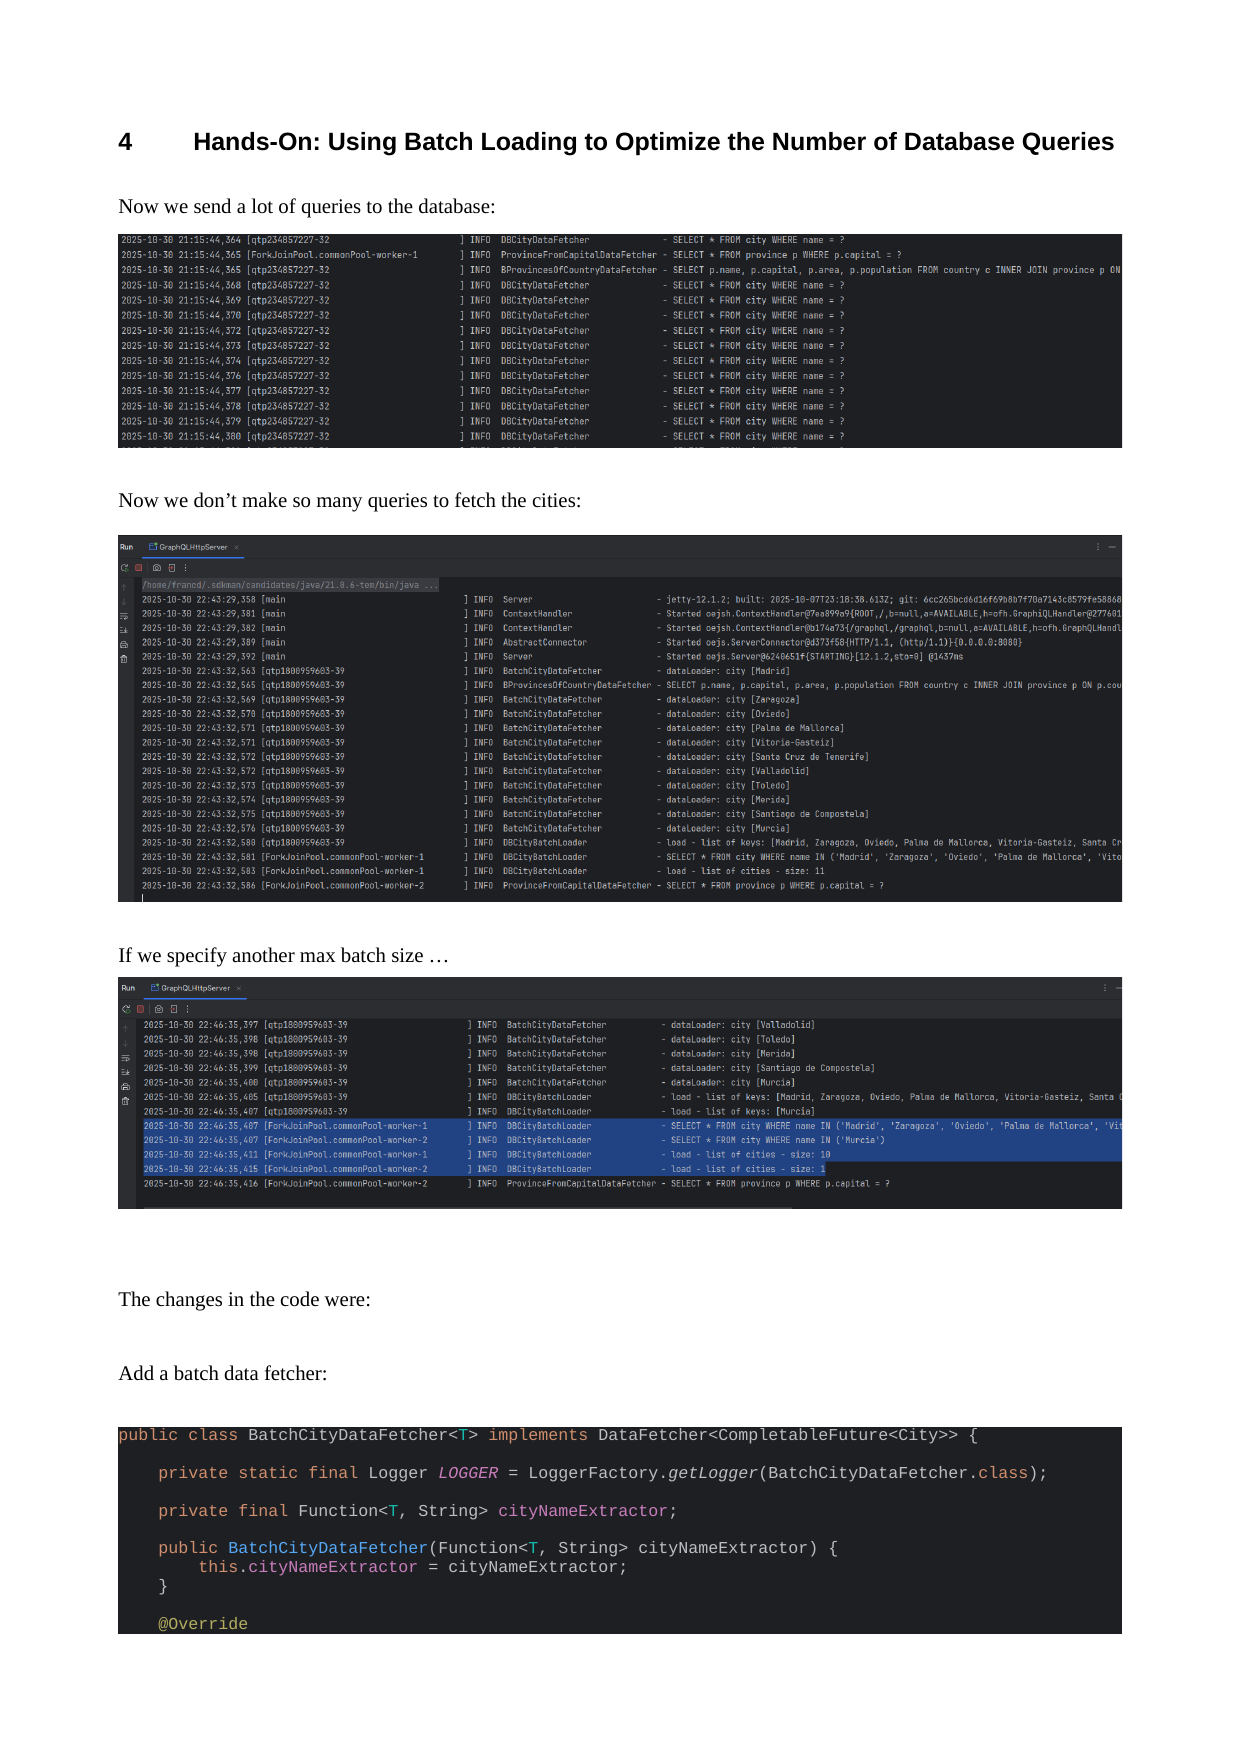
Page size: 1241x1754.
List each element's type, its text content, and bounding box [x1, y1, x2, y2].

text Now we don’t make so many queries to fetch the cities: [118, 488, 1122, 512]
text Add a batch data fetcher: [118, 1361, 1122, 1385]
text If we specify another max batch size … [118, 943, 1122, 967]
text Now we send a lot of queries to the database: [118, 194, 1122, 218]
picture [118, 234, 1123, 448]
picture [118, 535, 1123, 902]
text The changes in the code were: [118, 1287, 1122, 1311]
picture [118, 977, 1123, 1209]
text public class BatchCityDataFetcher<T> implements DataFetcher<CompletableFuture<City>> { private static final Logger LOGGER = LoggerFactory.getLogger(BatchCityDataFetcher.class); private final Function<T, String> cityNameExtractor; public BatchCityDataFetcher(Function<T, String> cityNameExtractor) { this.cityNameExtractor = cityNameExtractor; } @Override [118, 1427, 1122, 1634]
subtitle Hands-On: Using Batch Loading to Optimize the Number of Database Queries [118, 127, 1122, 156]
